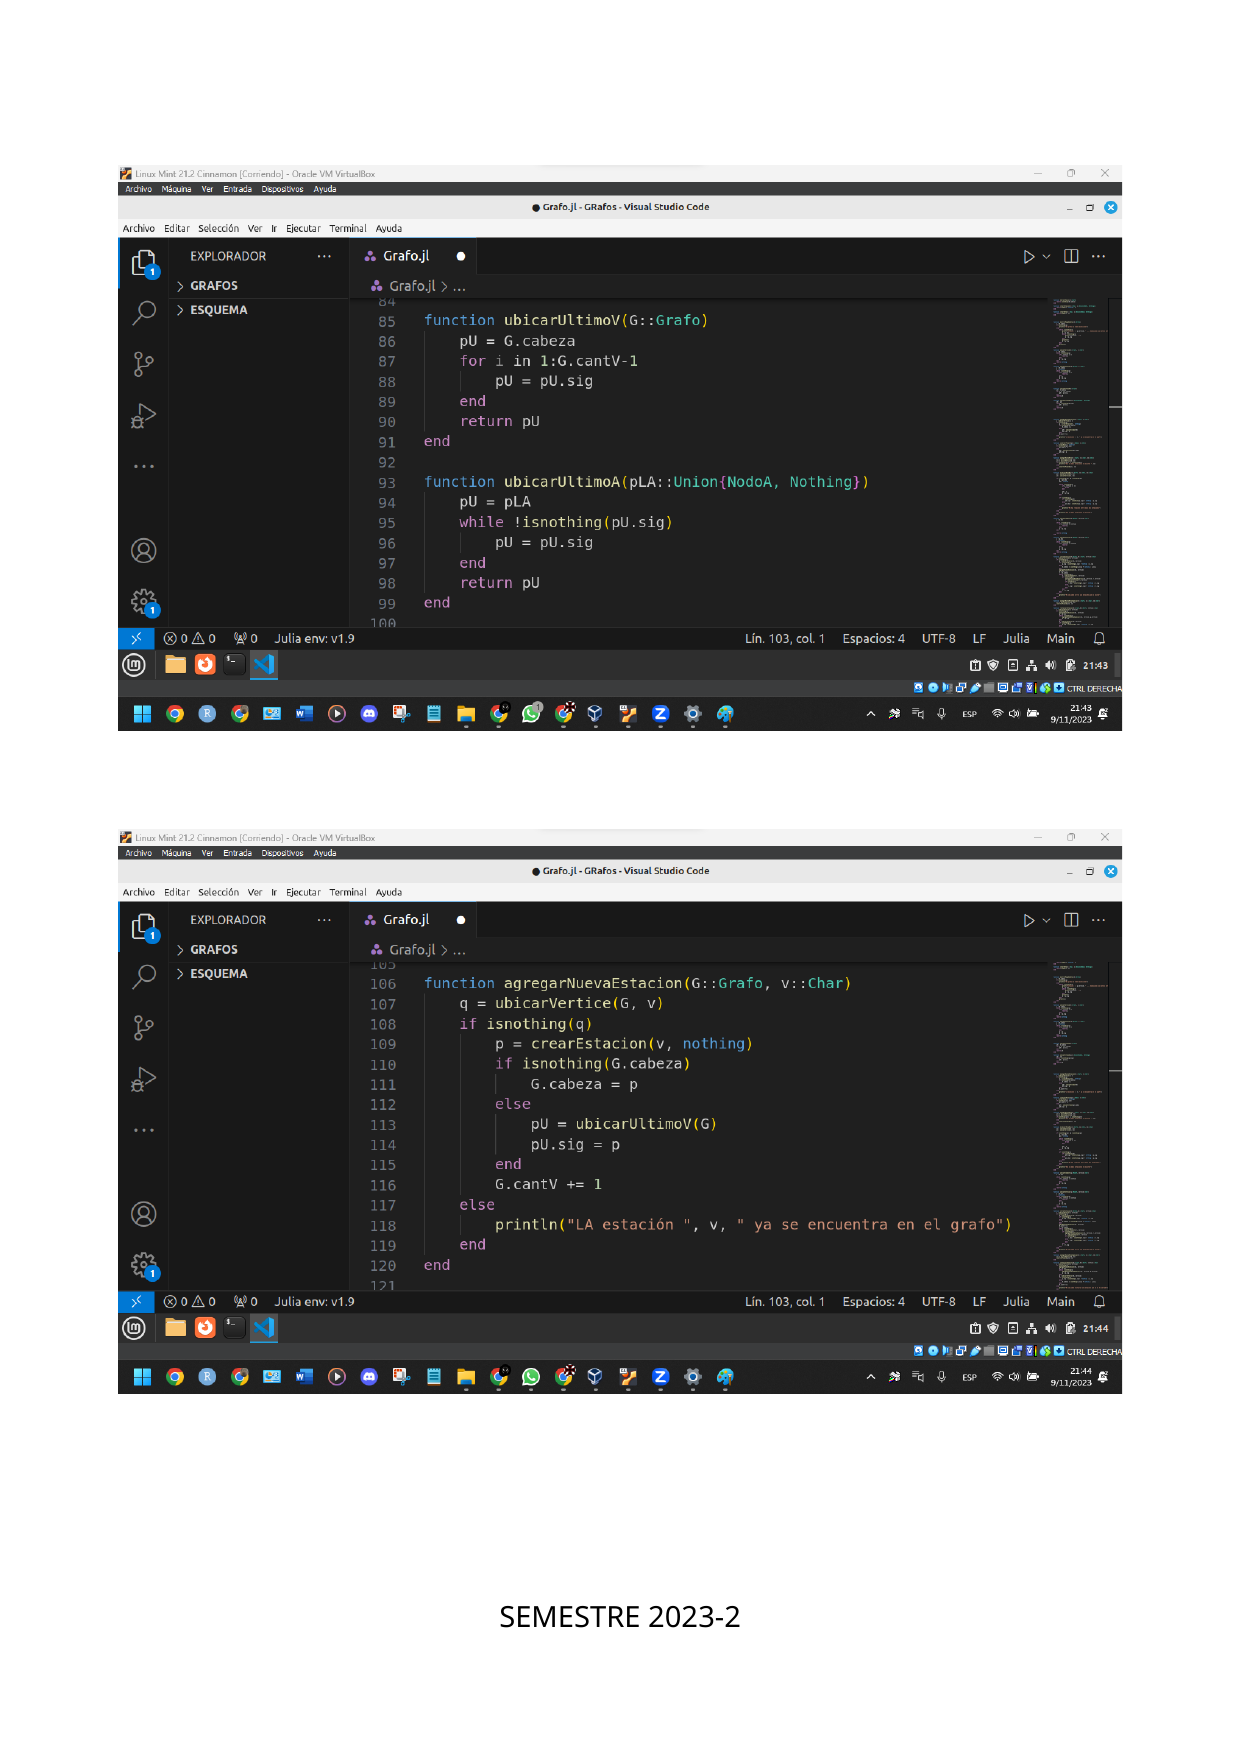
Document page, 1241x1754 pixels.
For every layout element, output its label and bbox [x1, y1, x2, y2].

picture [118, 829, 1123, 1394]
picture [118, 165, 1123, 731]
